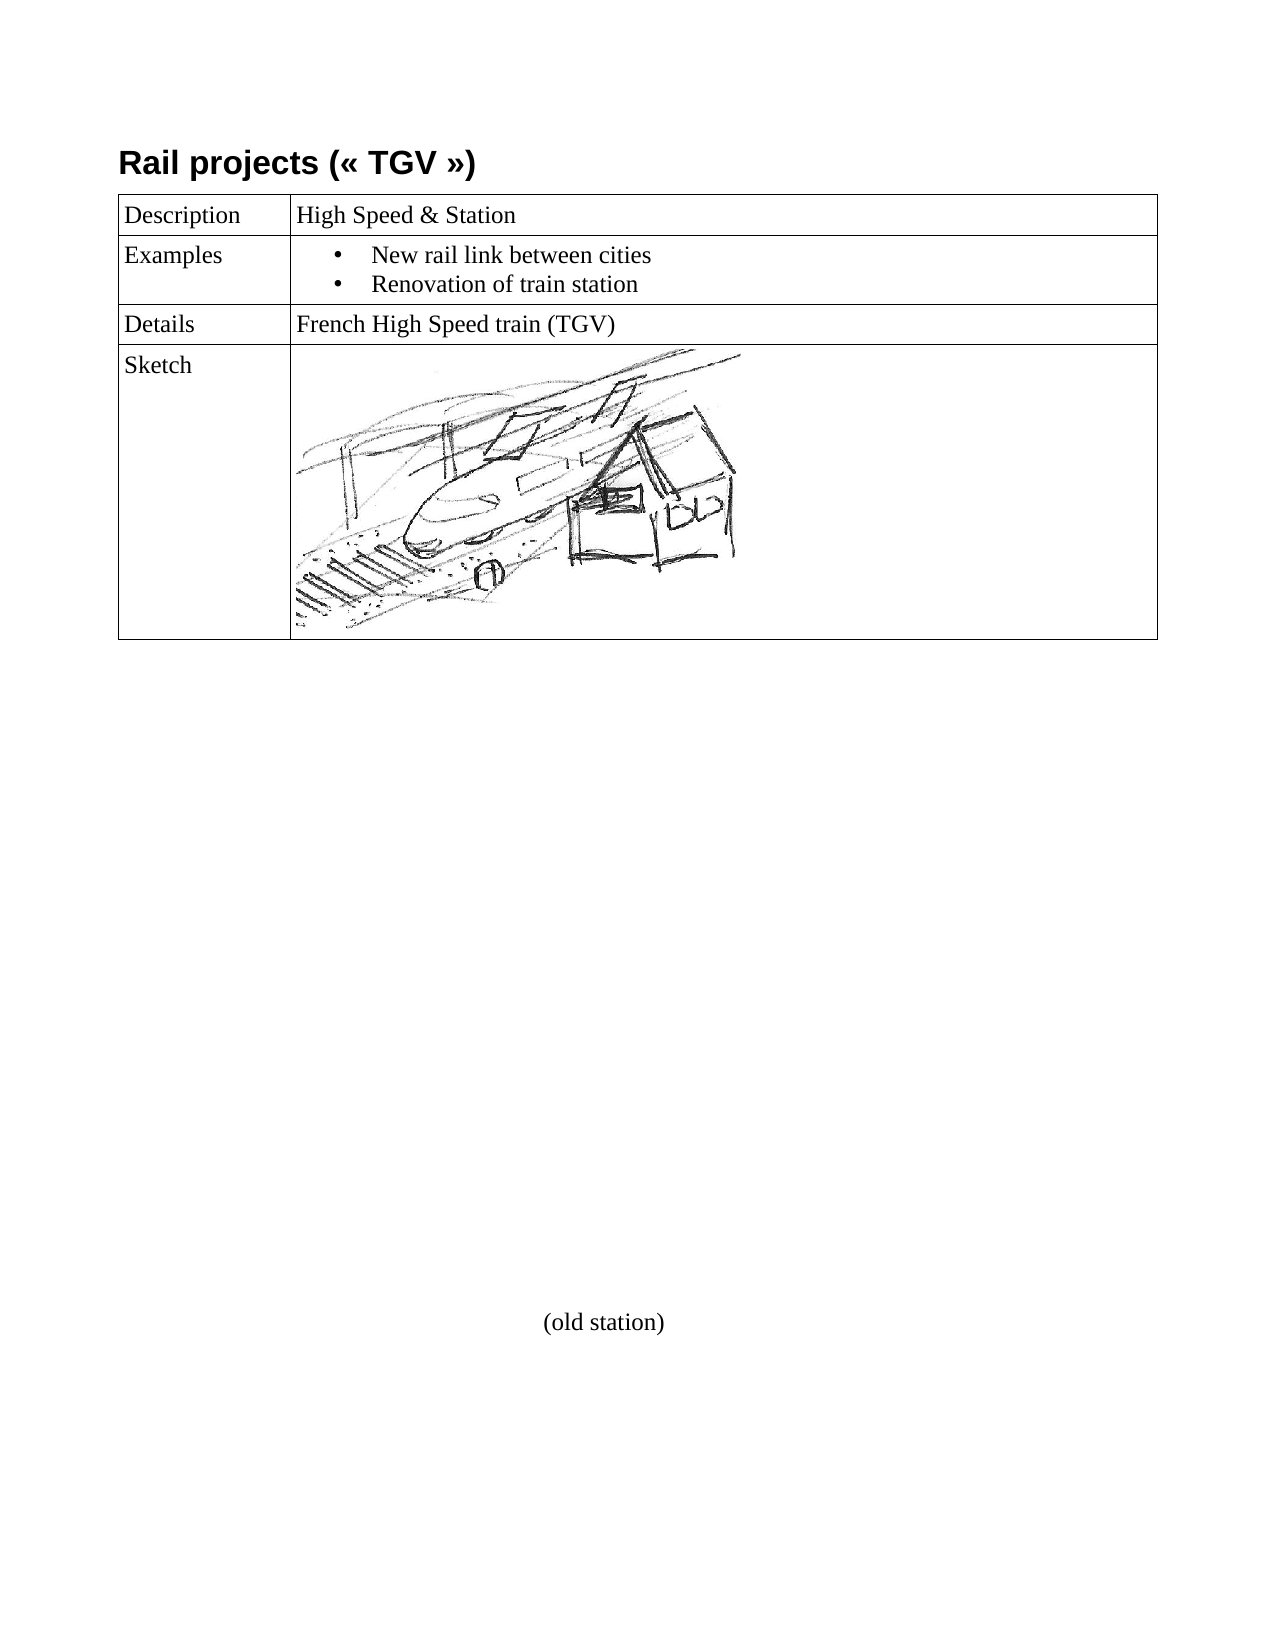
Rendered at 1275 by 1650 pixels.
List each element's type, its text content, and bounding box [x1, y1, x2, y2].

table_header Description [119, 195, 290, 234]
table_header High Speed & Station [291, 195, 1157, 234]
table_cell Examples [119, 236, 290, 304]
picture [296, 349, 741, 634]
table_cell Sketch [119, 345, 290, 639]
text (old station) [118, 1040, 1157, 1336]
table_cell New rail link between cities Renovation of train station [291, 236, 1157, 304]
table_cell French High Speed train (TGV) [291, 305, 1157, 344]
subtitle Rail projects (« TGV ») [118, 143, 1157, 182]
table_cell Details [119, 305, 290, 344]
table_cell [291, 345, 1157, 639]
